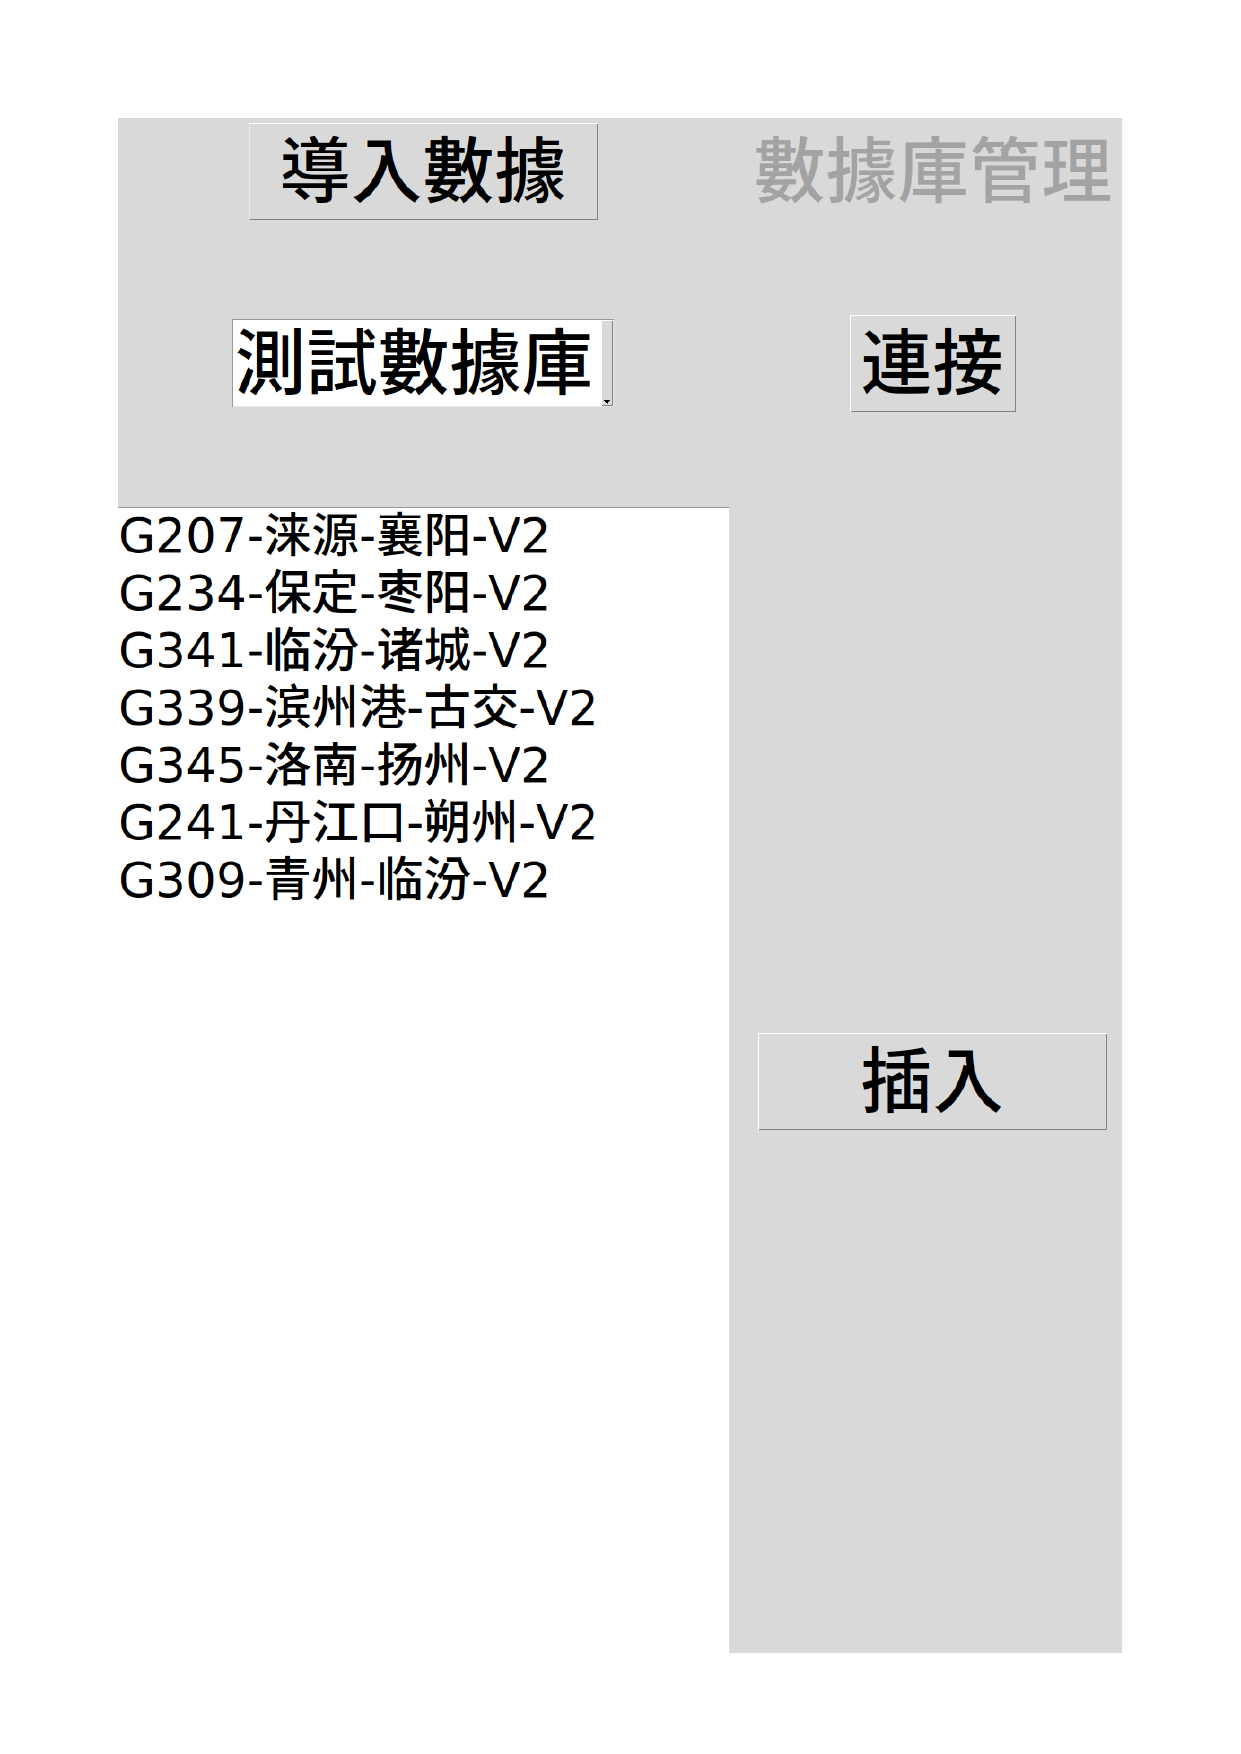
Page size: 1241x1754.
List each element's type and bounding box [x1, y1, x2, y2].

picture [118, 118, 1123, 1653]
